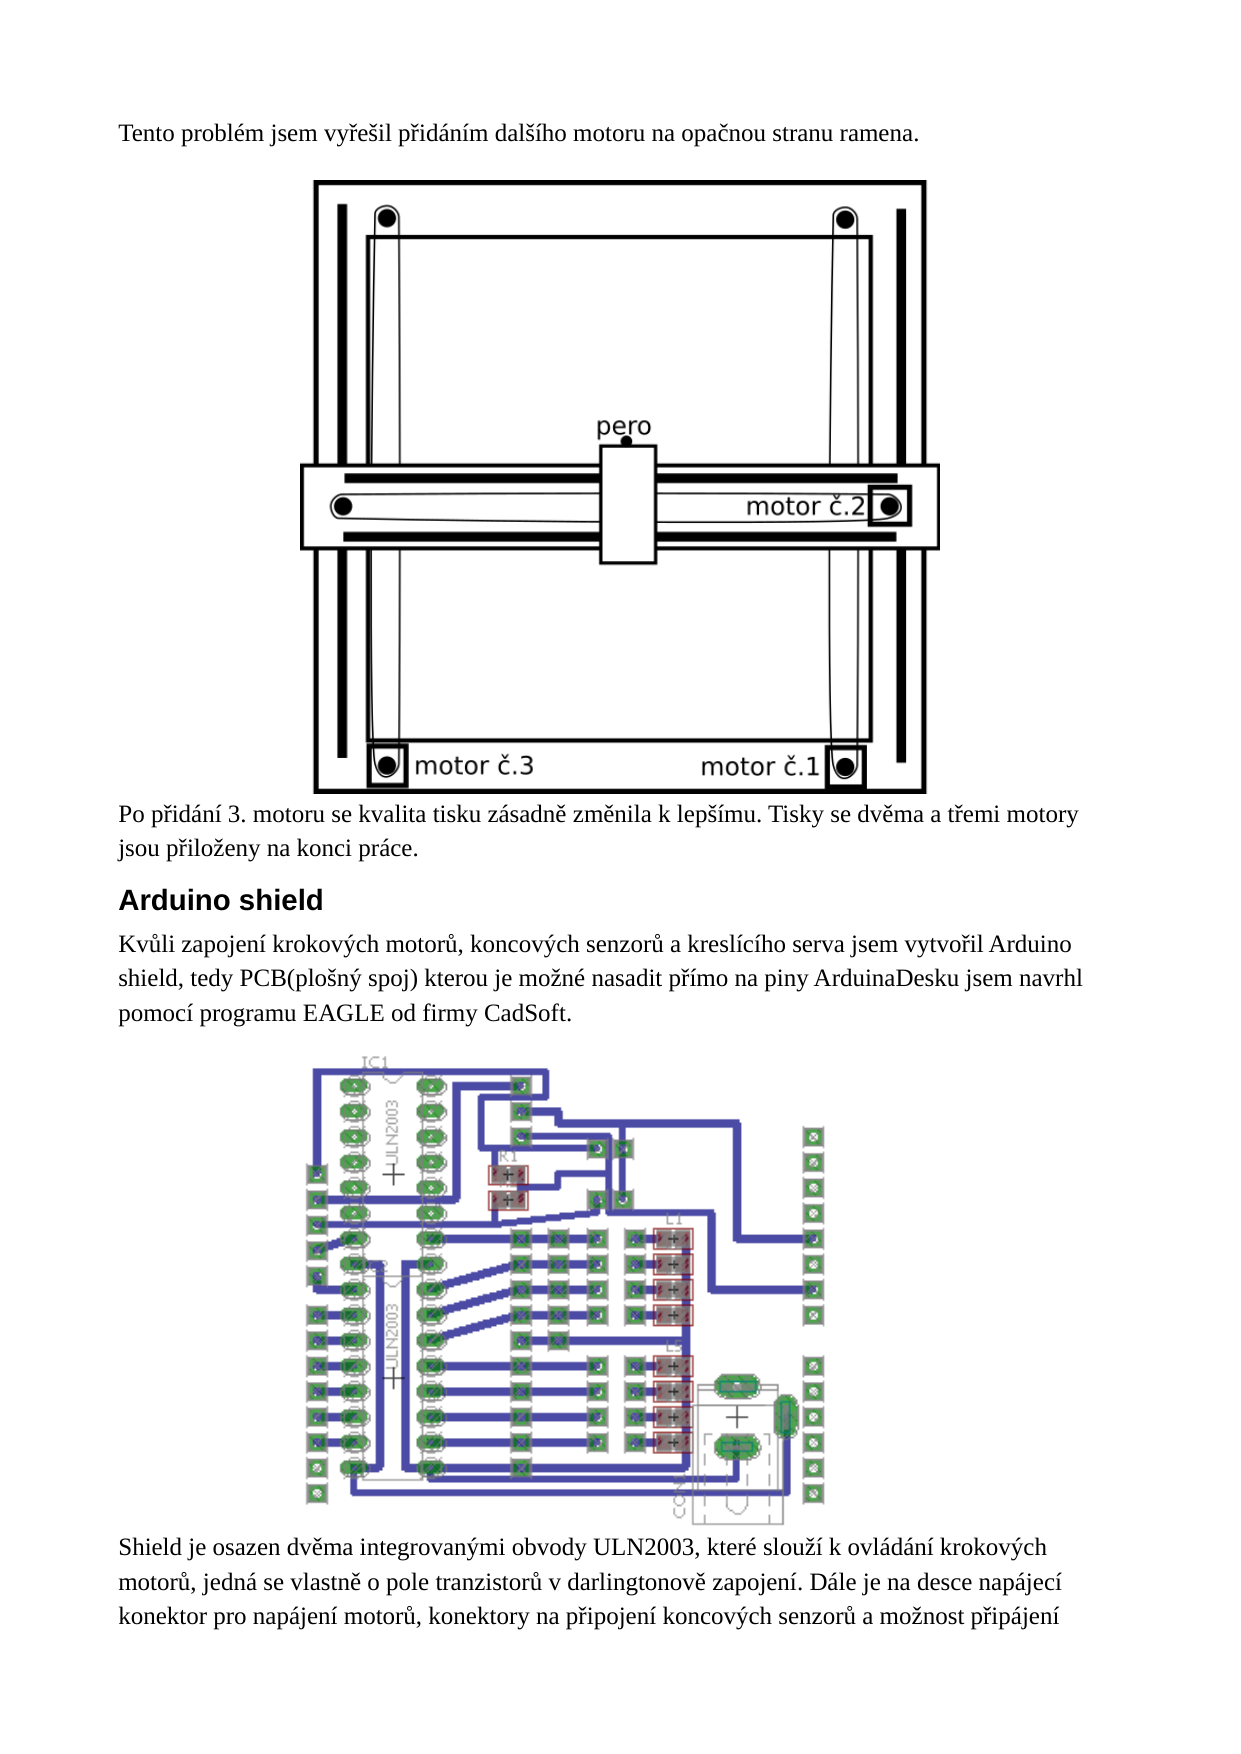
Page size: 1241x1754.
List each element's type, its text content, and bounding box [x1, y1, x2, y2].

picture [300, 180, 940, 794]
subtitle Arduino shield [118, 883, 1122, 916]
text Tento problém jsem vyřešil přidáním dalšího motoru na opačnou stranu ramena. [118, 118, 1122, 147]
text Po přidání 3. motoru se kvalita tisku zásadně změnila k lepšímu. Tisky se dvěma a třemi motory jsou přiloženy na konci práce. [118, 167, 1122, 862]
picture [303, 1050, 825, 1527]
text Kvůli zapojení krokových motorů, koncových senzorů a kreslícího serva jsem vytvořil Arduino shield, tedy PCB(plošný spoj) kterou je možné nasadit přímo na piny ArduinaDesku jsem navrhl pomocí programu EAGLE od firmy CadSoft. [118, 929, 1122, 1027]
text Shield je osazen dvěma integrovanými obvody ULN2003, které slouží k ovládání krokových motorů, jedná se vlastně o pole tranzistorů v darlingtonově zapojení. Dále je na desce napájecí konektor pro napájení motorů, konektory na připojení koncových senzorů a možnost připájení [118, 1047, 1122, 1630]
